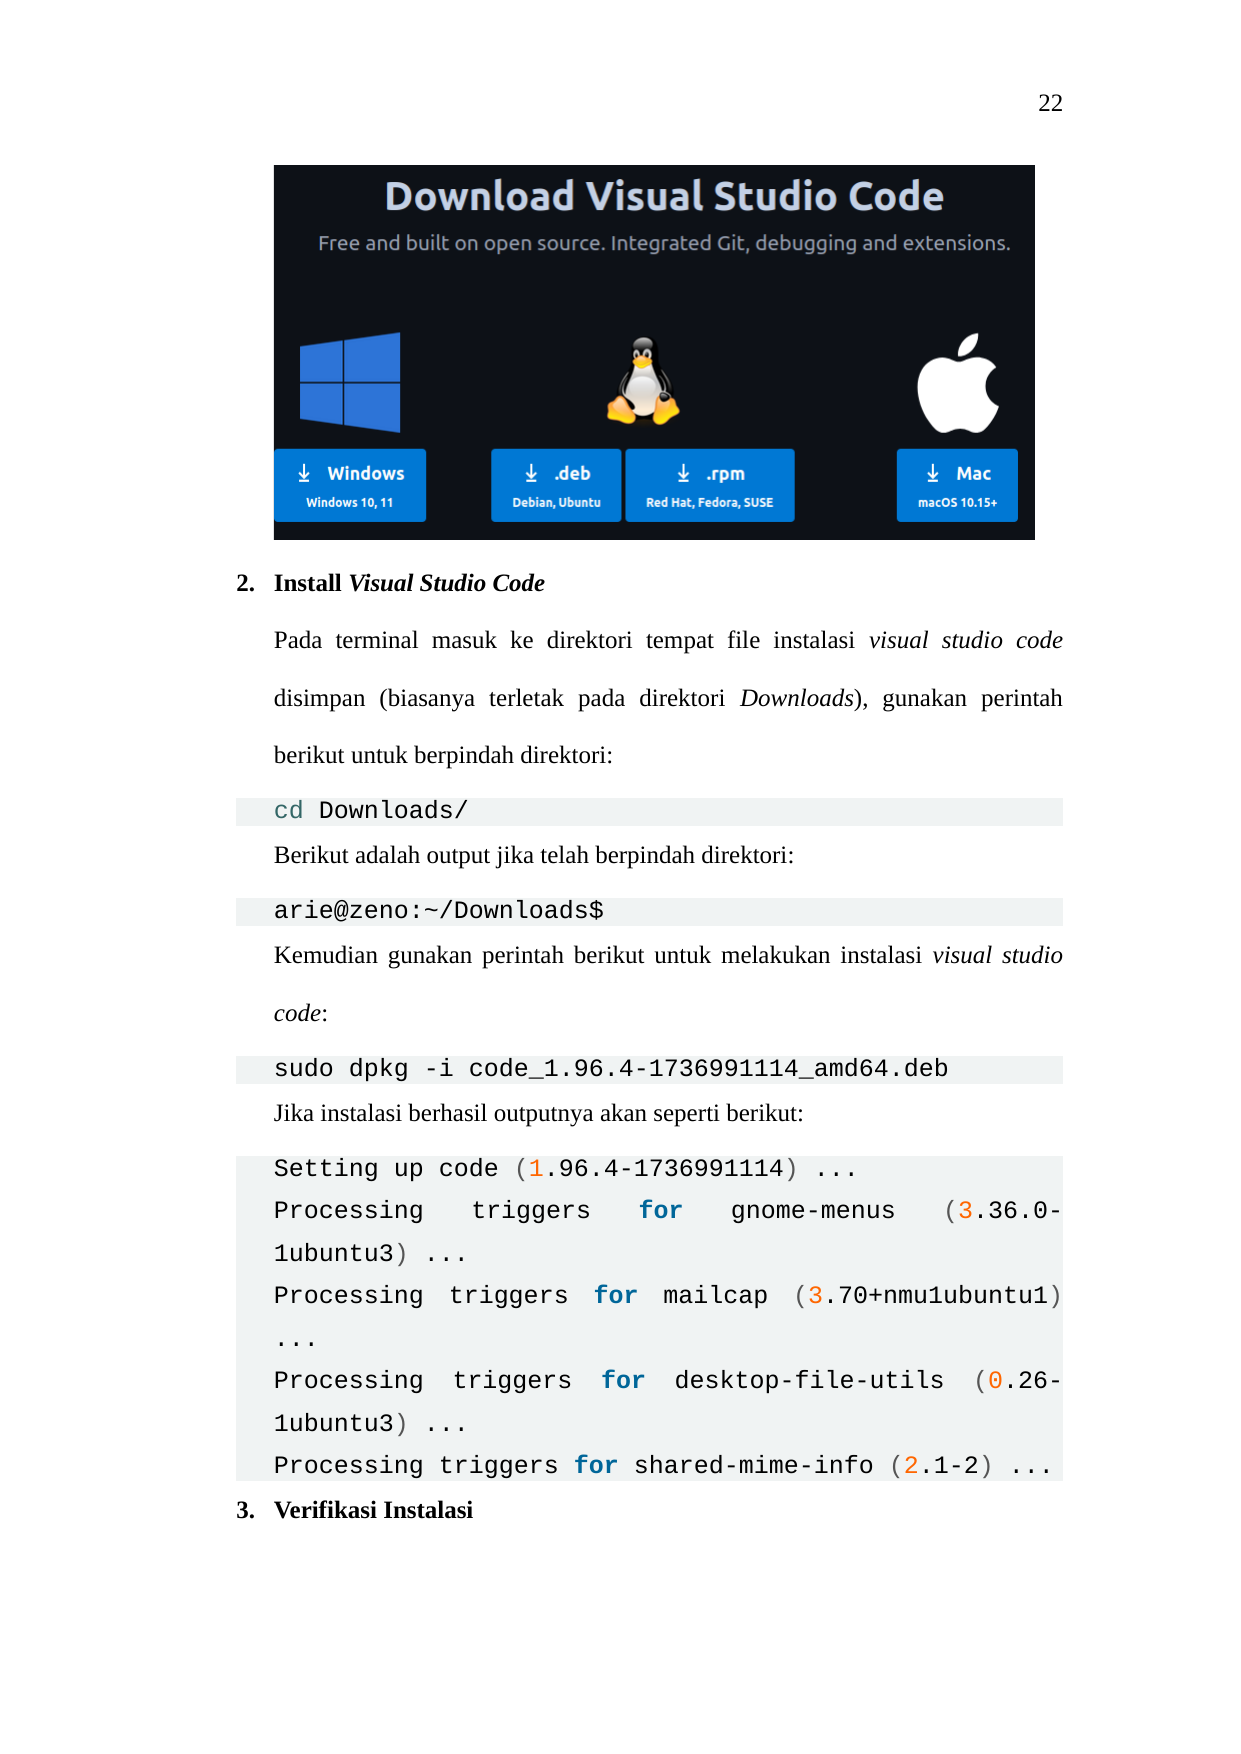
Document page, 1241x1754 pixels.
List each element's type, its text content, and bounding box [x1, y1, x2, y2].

list Install Visual Studio Code [236, 568, 1063, 597]
list arie@zeno:~/Downloads$ [236, 898, 1063, 926]
list Berikut adalah output jika telah berpindah direktori: [236, 841, 1063, 869]
list Kemudian gunakan perintah berikut untuk melakukan instalasi visual studio code: [236, 941, 1063, 1027]
list Processing triggers for desktop-file-utils (0.26-1ubuntu3) ... [236, 1368, 1063, 1439]
list cd Downloads/ [236, 798, 1063, 826]
list Processing triggers for mailcap (3.70+nmu1ubuntu1) ... [236, 1283, 1063, 1354]
list Setting up code (1.96.4-1736991114) ... [236, 1156, 1063, 1184]
picture [273, 165, 1035, 540]
list Pada terminal masuk ke direktori tempat file instalasi visual studio code disimpan (biasanya terletak pada direktori Downloads), gunakan perintah berikut untuk berpindah direktori: [236, 626, 1063, 769]
list Processing triggers for gnome-menus (3.36.0-1ubuntu3) ... [236, 1198, 1063, 1269]
list Jika instalasi berhasil outputnya akan seperti berikut: [236, 1098, 1063, 1127]
list sudo dpkg -i code_1.96.4-1736991114_amd64.deb [236, 1056, 1063, 1084]
list Verifikasi Instalasi [236, 1496, 1063, 1524]
list Processing triggers for shared-mime-info (2.1-2) ... [236, 1453, 1063, 1481]
